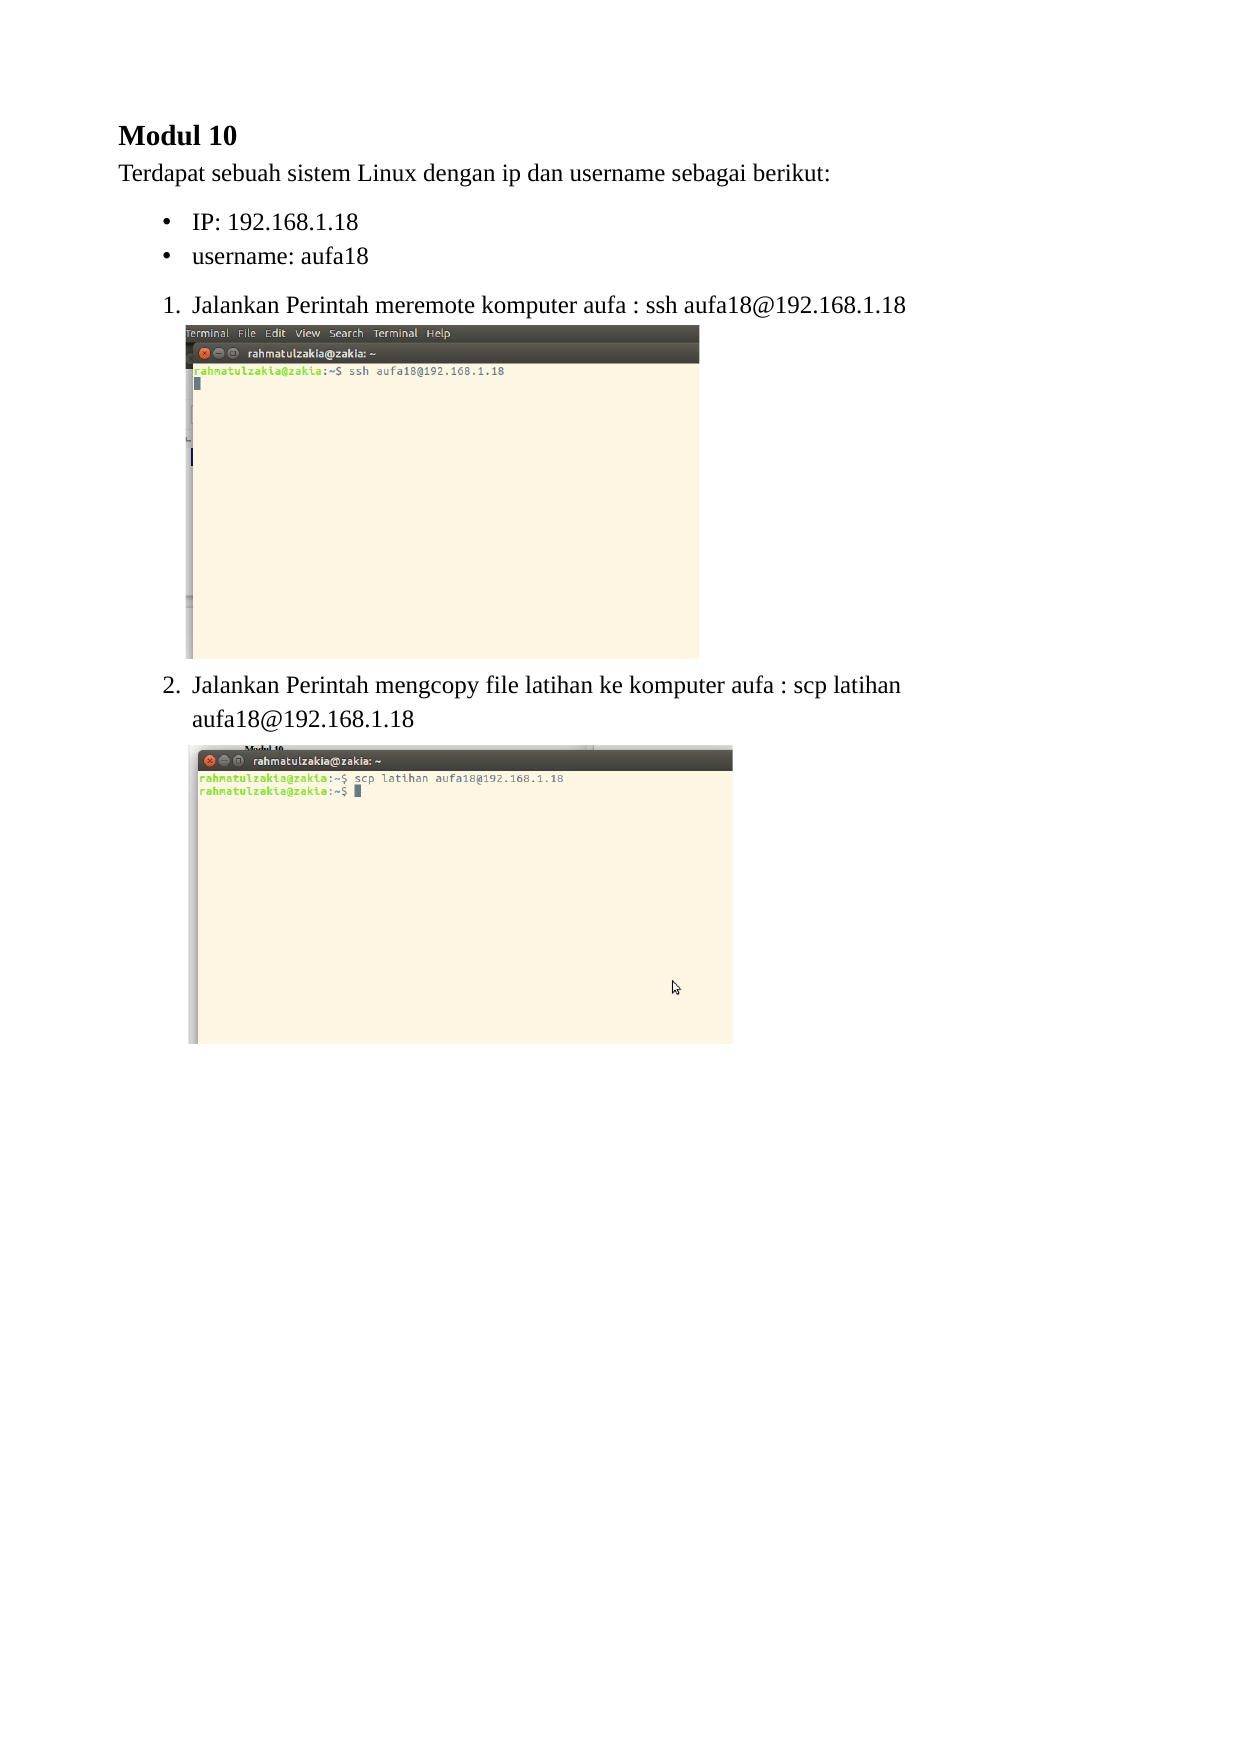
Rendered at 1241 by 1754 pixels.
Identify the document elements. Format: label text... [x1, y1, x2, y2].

text Terdapat sebuah sistem Linux dengan ip dan username sebagai berikut: [118, 158, 1122, 187]
picture [185, 325, 633, 659]
subtitle Modul 10 [118, 118, 1122, 152]
list Jalankan Perintah mengcopy file latihan ke komputer aufa : scp latihan aufa18@192.168.1.18 [162, 670, 1122, 733]
picture [188, 745, 733, 1044]
list IP: 192.168.1.18 [162, 207, 1122, 236]
list Jalankan Perintah meremote komputer aufa : ssh aufa18@192.168.1.18 [162, 291, 1122, 319]
list username: aufa18 [162, 241, 1122, 270]
